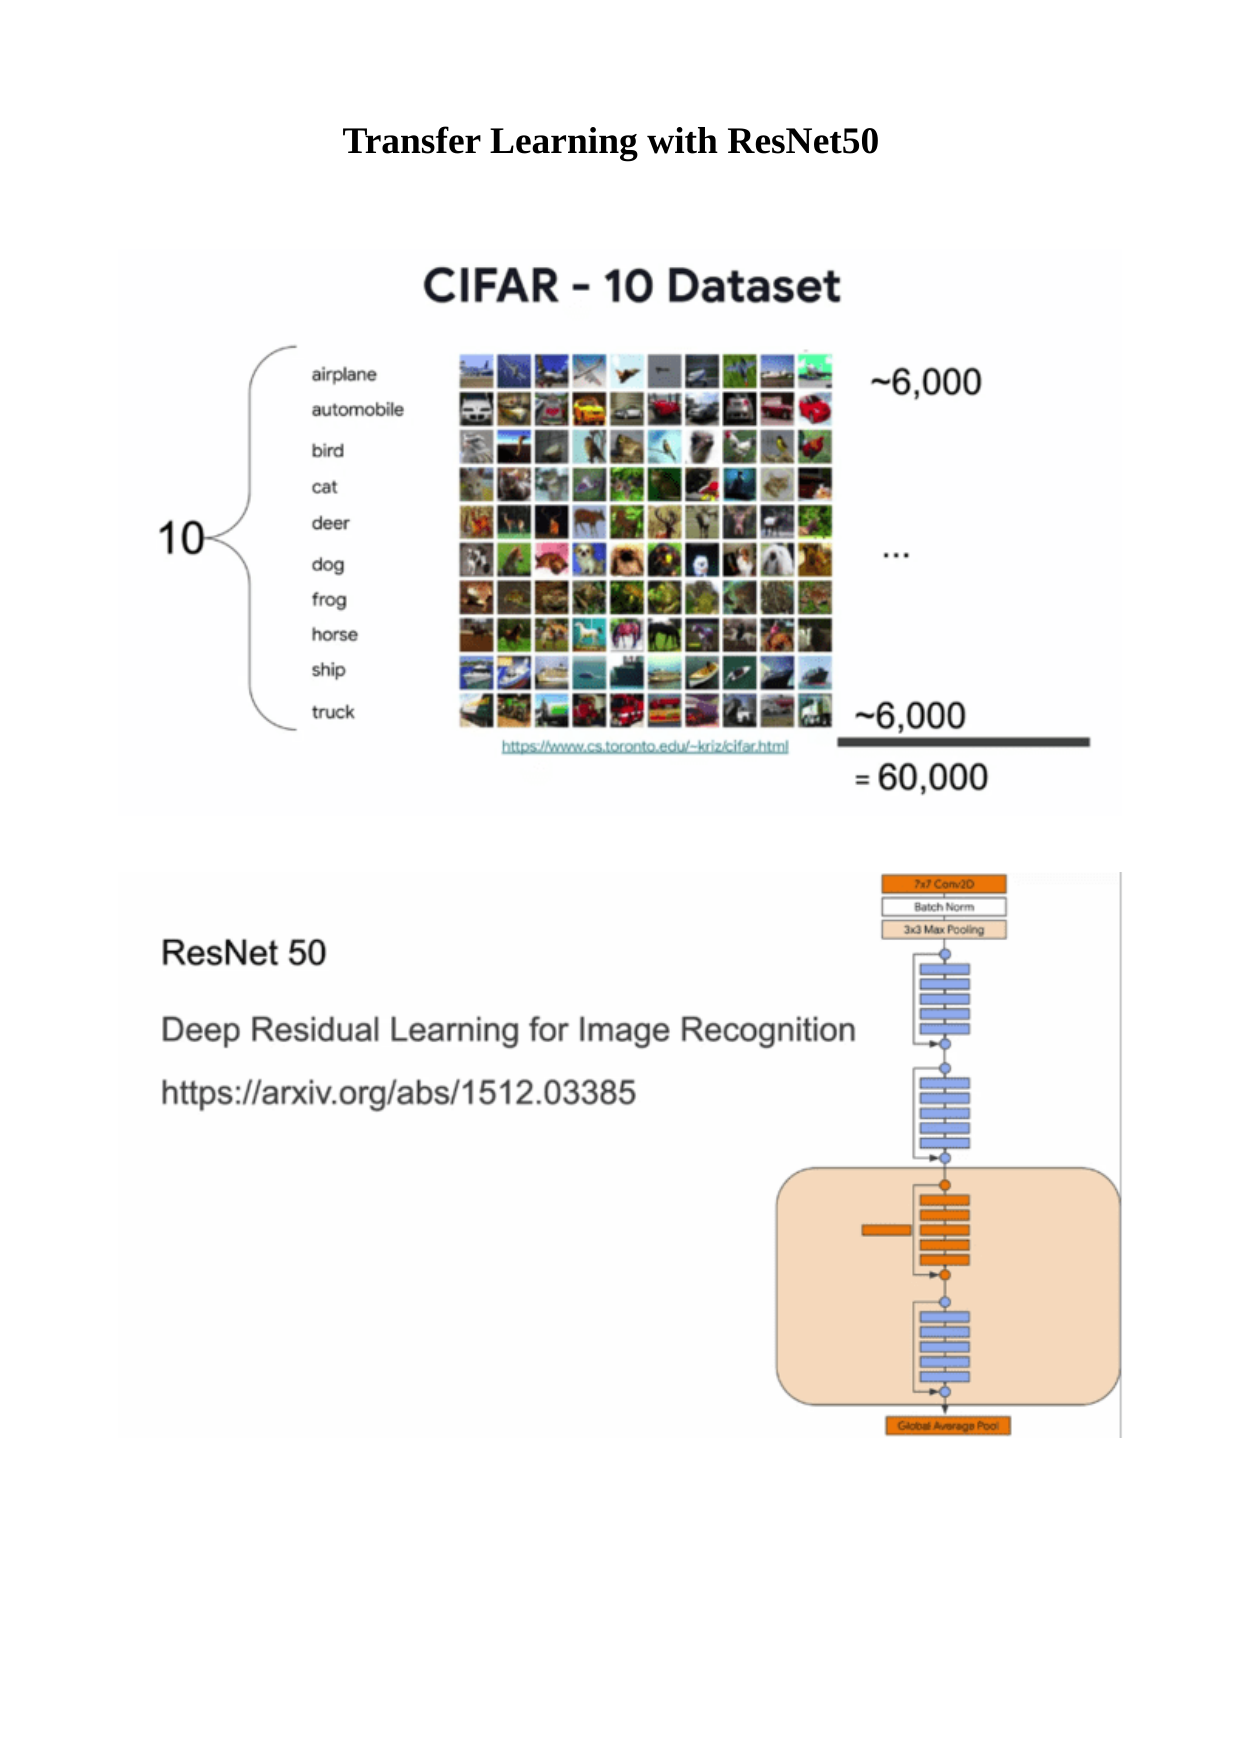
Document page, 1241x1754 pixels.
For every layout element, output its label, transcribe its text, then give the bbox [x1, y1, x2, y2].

picture [118, 249, 1123, 816]
picture [118, 872, 1123, 1438]
subtitle Transfer Learning with ResNet50 [118, 118, 1122, 161]
